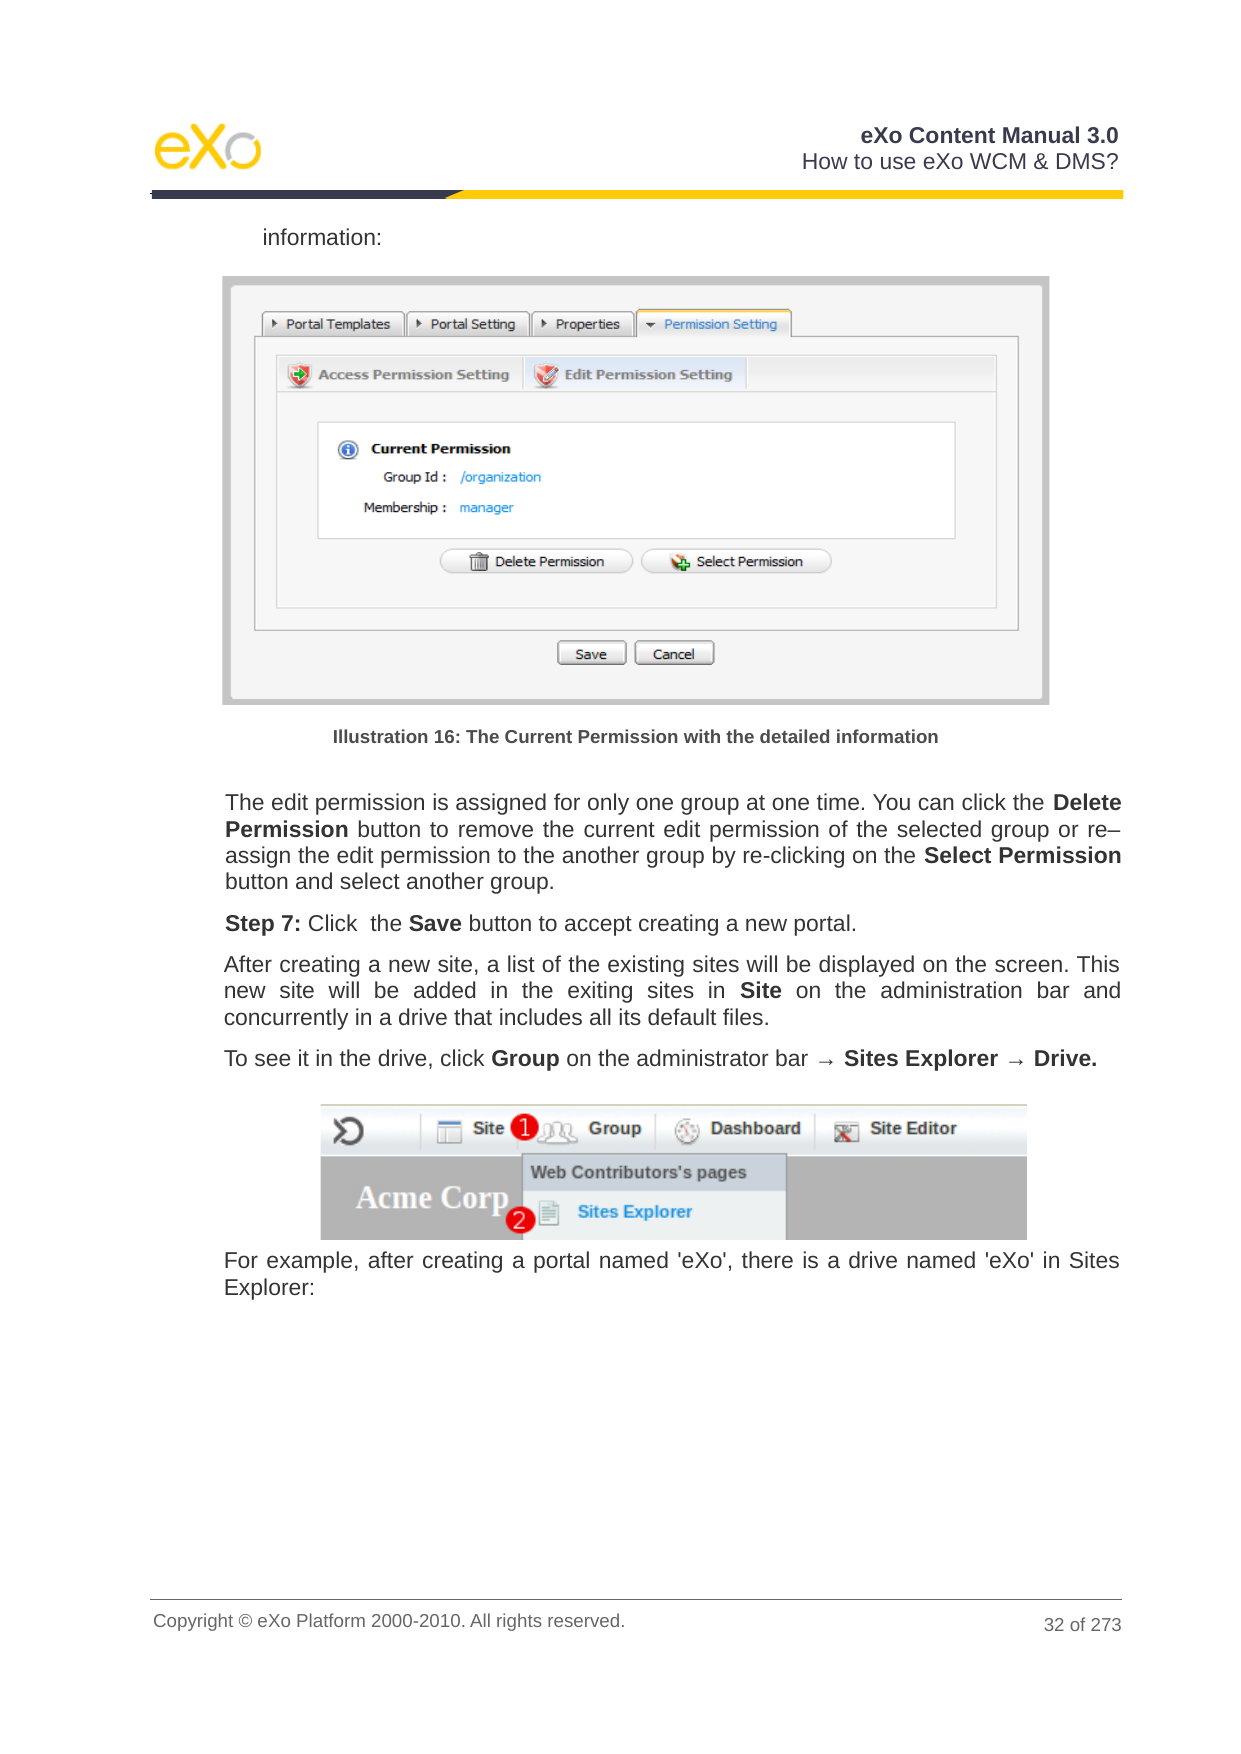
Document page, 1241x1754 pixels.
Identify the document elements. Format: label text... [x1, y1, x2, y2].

list information: [225, 223, 1122, 250]
text For example, after creating a portal named 'eXo', there is a drive named 'eXo' in Sites Explorer: [223, 1086, 1122, 1300]
picture [222, 276, 1050, 705]
list Illustration 16: The Current Permission with the detailed information [171, 352, 1101, 748]
picture [151, 190, 1124, 199]
list Step 7: Click the Save button to accept creating a new portal. [187, 909, 1122, 936]
text After creating a new site, a list of the existing sites will be displayed on the screen. This new site will be added in the exiting sites in Site on the administration bar and concurrently in a drive that includes all its default files. [223, 951, 1122, 1030]
picture [155, 123, 262, 170]
list The edit permission is assigned for only one group at one time. You can click the Delete Permission button to remove the current edit permission of the selected group or re–assign the edit permission to the another group by re-clicking on the Select Permission button and select another group. [187, 789, 1122, 894]
text To see it in the drive, click Group on the administrator bar → Sites Explorer → Drive. [223, 1045, 1122, 1071]
picture [320, 1104, 1027, 1240]
